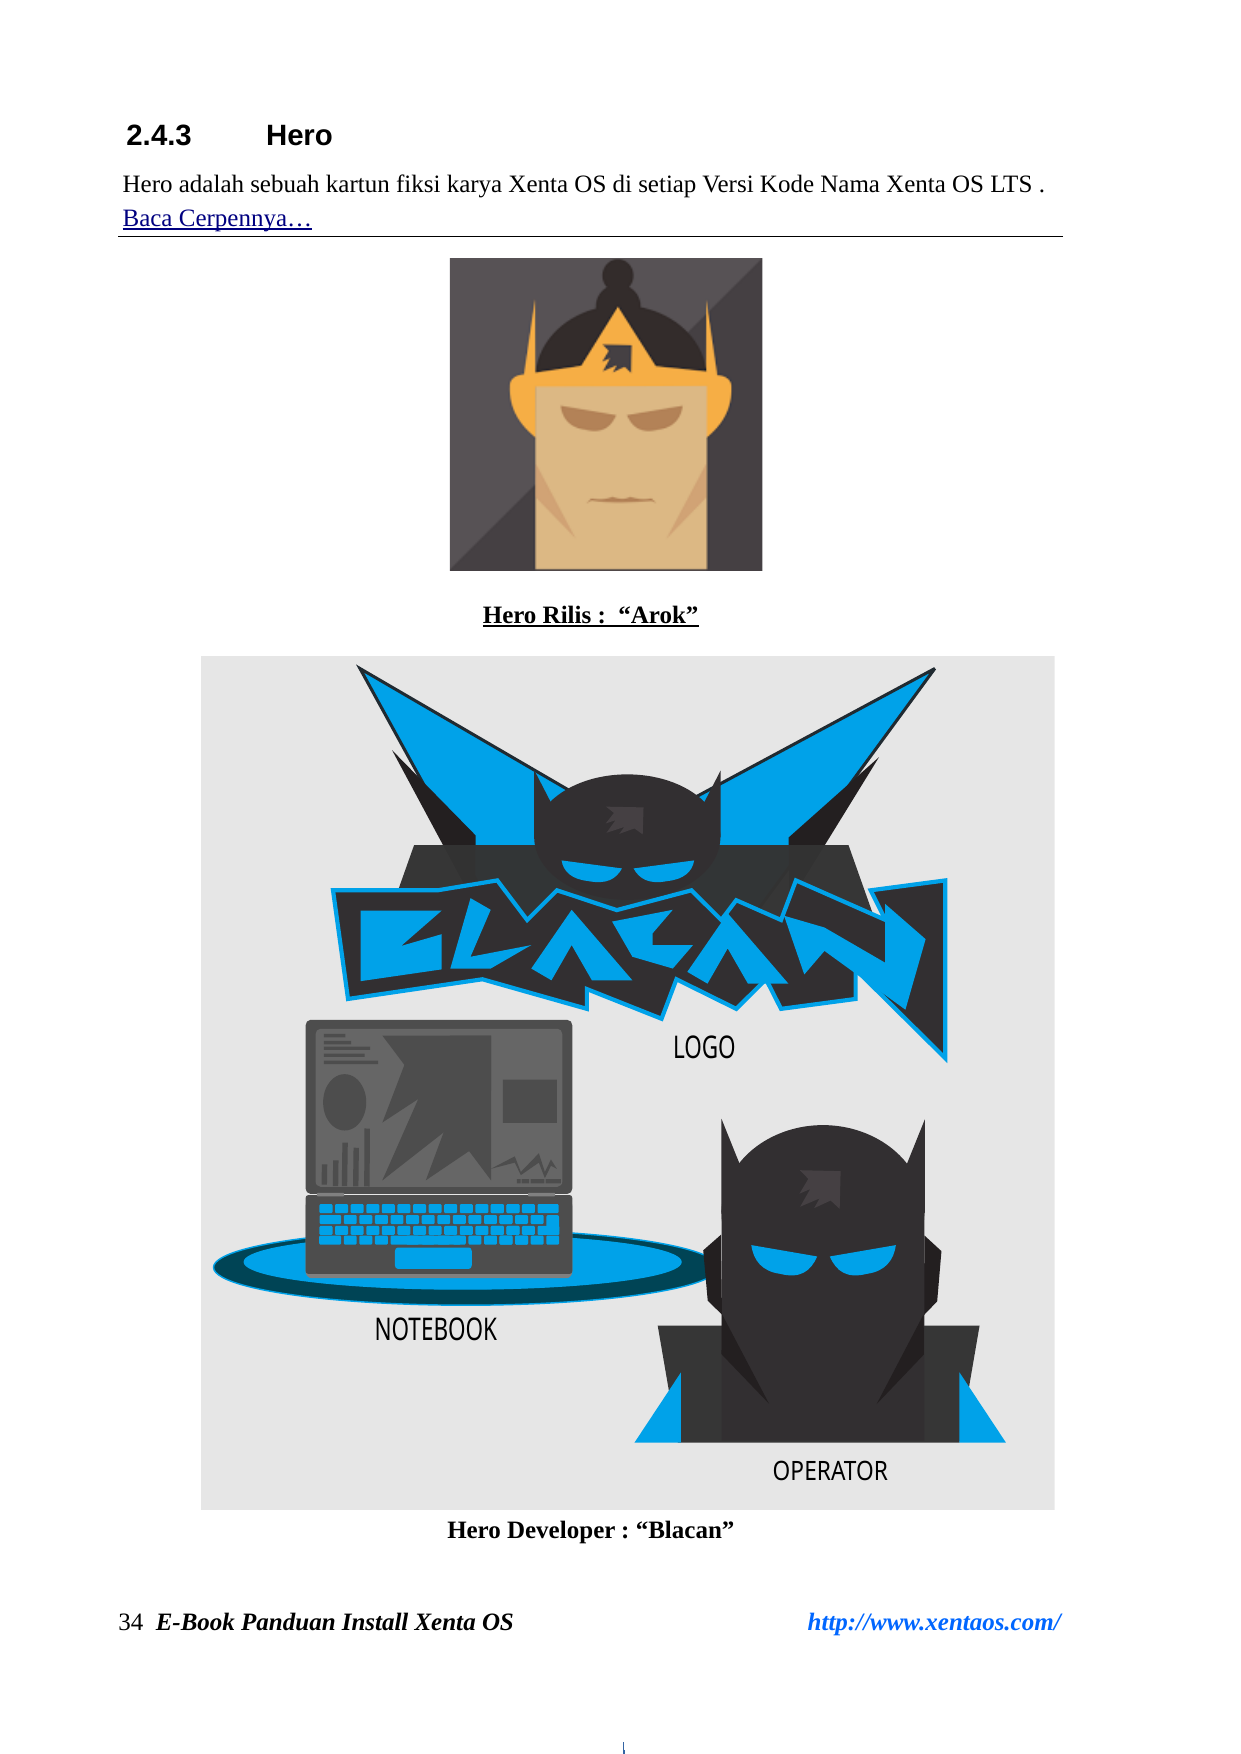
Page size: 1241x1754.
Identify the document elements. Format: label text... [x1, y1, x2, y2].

picture [449, 258, 763, 571]
text Hero Rilis : “Arok” [118, 600, 1063, 629]
subtitle Hero [118, 118, 1063, 152]
text Hero adalah sebuah kartun fiksi karya Xenta OS di setiap Versi Kode Nama Xenta OS LTS . Baca Cerpennya… [118, 164, 1063, 236]
text Hero Developer : “Blacan” [118, 649, 1063, 1544]
